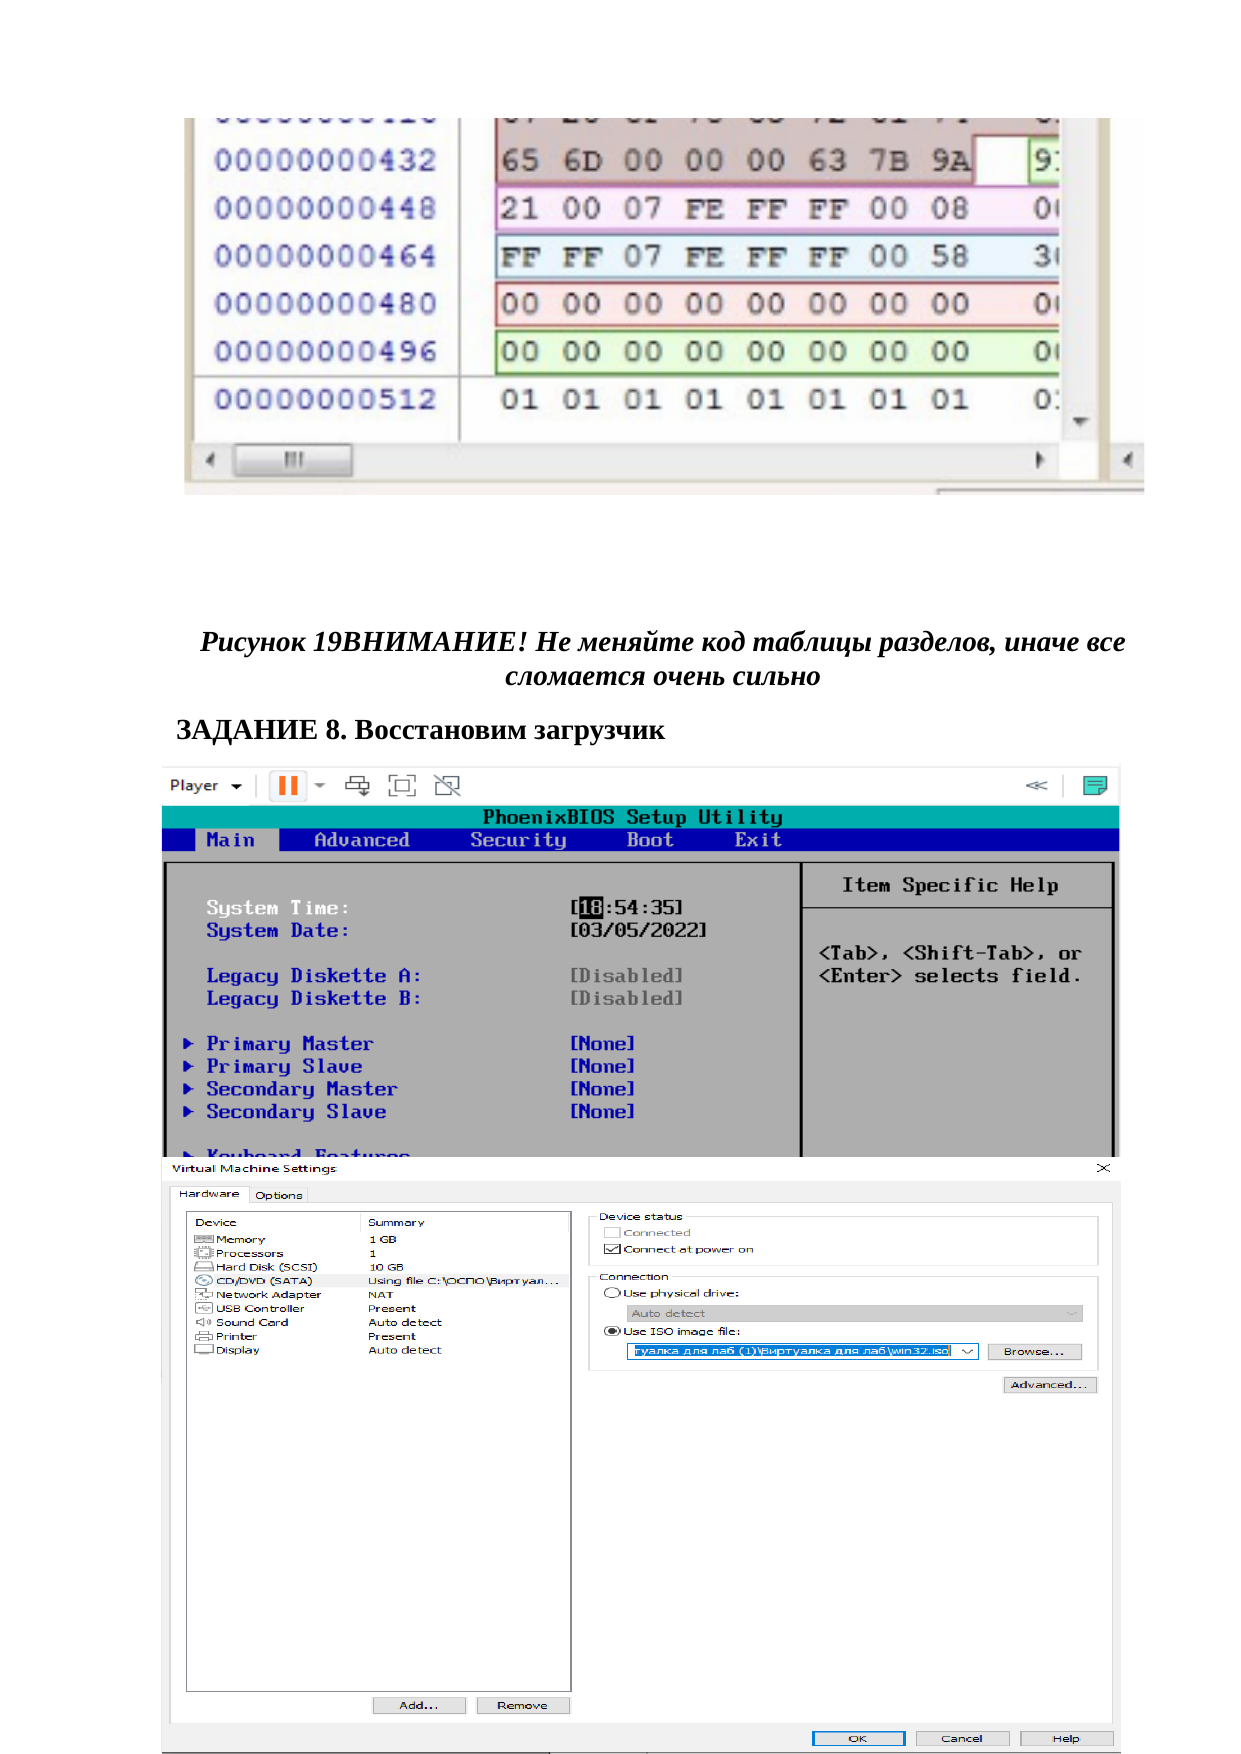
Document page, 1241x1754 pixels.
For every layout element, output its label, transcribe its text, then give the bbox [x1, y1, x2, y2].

text ЗАДАНИЕ 8. Восстановим загрузчик [176, 712, 1152, 746]
text Рисунок 19ВНИМАНИЕ! Не меняйте код таблицы разделов, иначе все сломается очень сильно [177, 624, 1152, 691]
